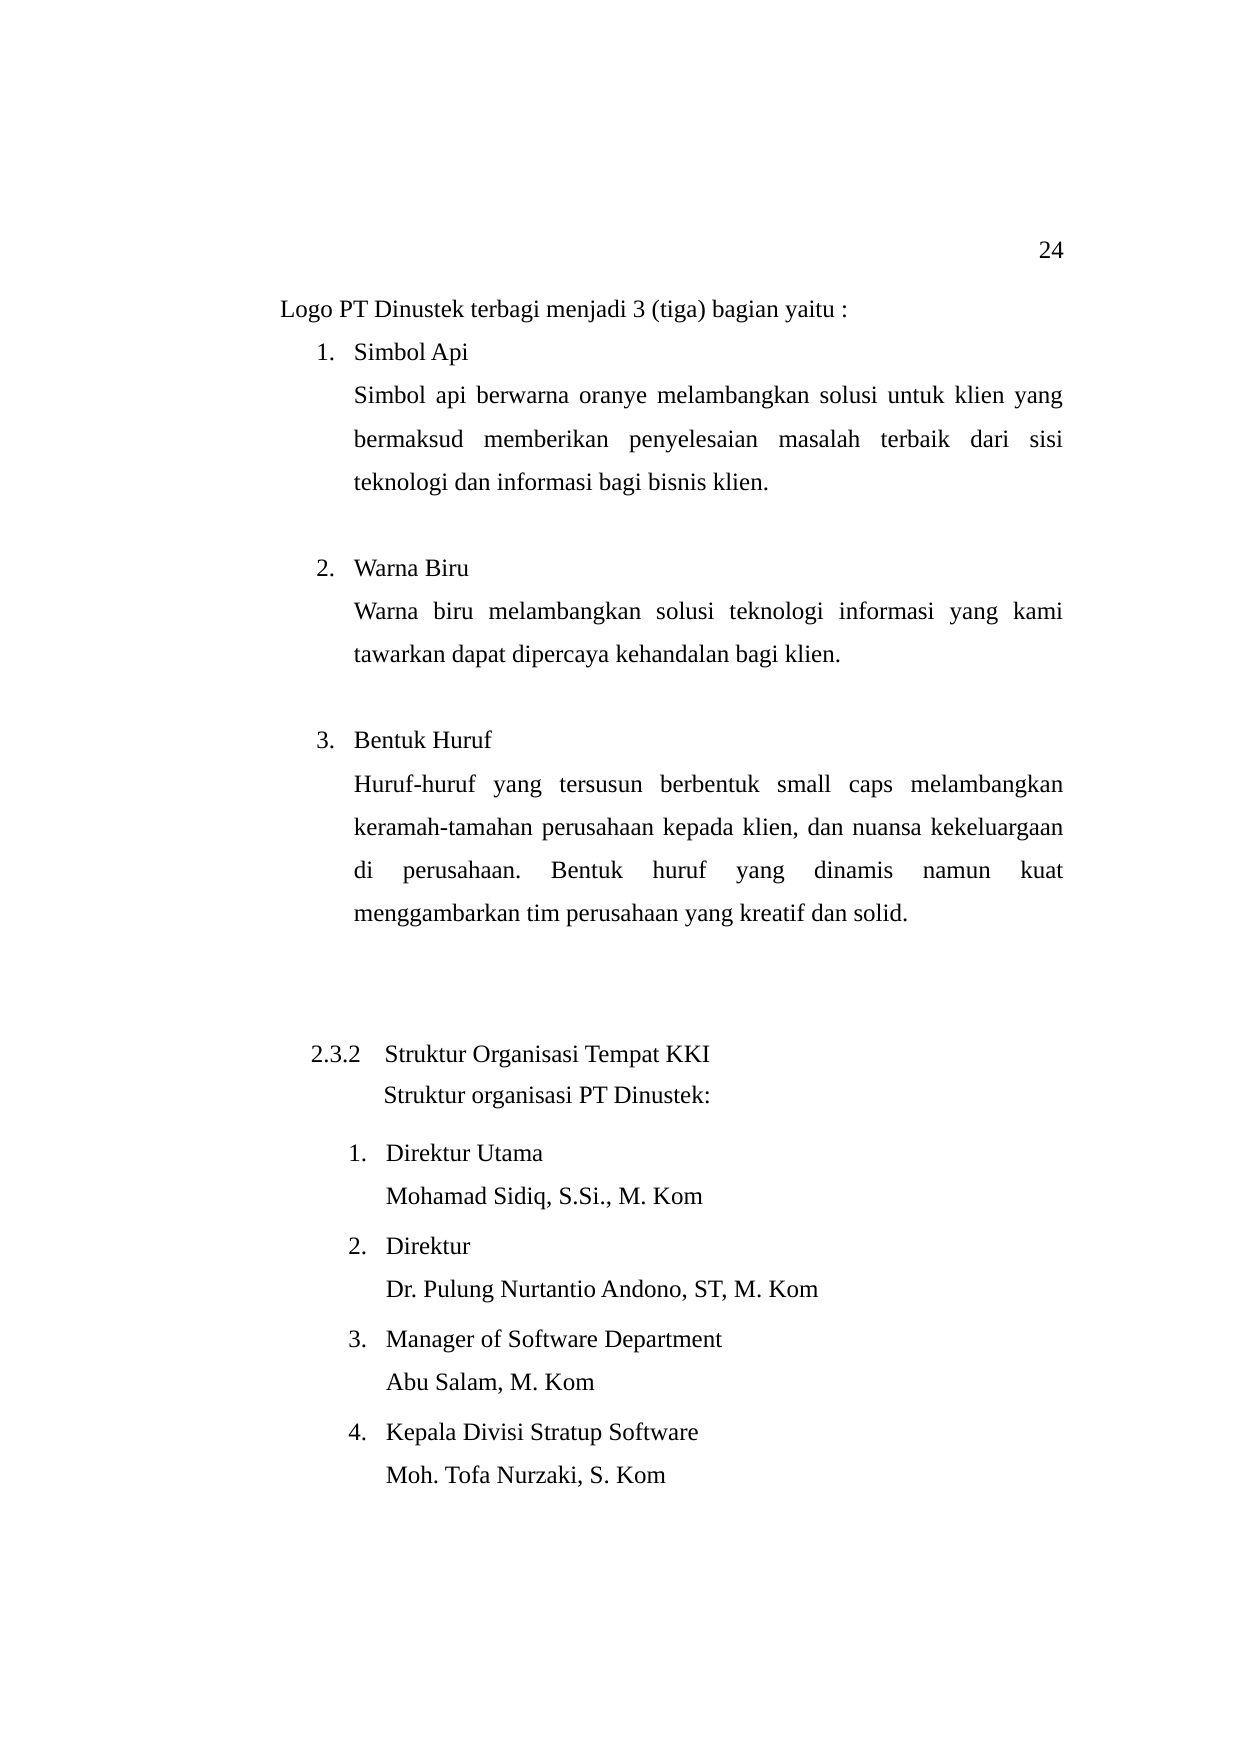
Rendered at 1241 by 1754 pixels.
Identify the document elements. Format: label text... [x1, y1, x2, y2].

list Manager of Software Department [348, 1324, 1063, 1352]
text Warna biru melambangkan solusi teknologi informasi yang kami tawarkan dapat dipercaya kehandalan bagi klien. [354, 596, 1063, 668]
list Bentuk Huruf [316, 726, 1063, 754]
list Kepala Divisi Stratup Software [348, 1417, 1063, 1445]
list Dr. Pulung Nurtantio Andono, ST, M. Kom [348, 1274, 1063, 1303]
list Simbol Api [316, 337, 1063, 366]
list Abu Salam, M. Kom [348, 1367, 1063, 1396]
text Logo PT Dinustek terbagi menjadi 3 (tiga) bagian yaitu : [280, 294, 1063, 323]
text Simbol api berwarna oranye melambangkan solusi untuk klien yang bermaksud memberikan penyelesaian masalah terbaik dari sisi teknologi dan informasi bagi bisnis klien. [354, 381, 1063, 496]
text Huruf-huruf yang tersusun berbentuk small caps melambangkan keramah-tamahan perusahaan kepada klien, dan nuansa kekeluargaan di perusahaan. Bentuk huruf yang dinamis namun kuat menggambarkan tim perusahaan yang kreatif dan solid. [354, 769, 1063, 927]
subtitle Struktur Organisasi Tempat KKI [311, 1039, 1063, 1068]
list Direktur Utama [348, 1138, 1063, 1167]
list Moh. Tofa Nurzaki, S. Kom [348, 1460, 1063, 1489]
list Mohamad Sidiq, S.Si., M. Kom [348, 1181, 1063, 1210]
list Warna Biru [316, 553, 1063, 582]
text Struktur organisasi PT Dinustek: [236, 1080, 1063, 1109]
list Direktur [348, 1231, 1063, 1259]
